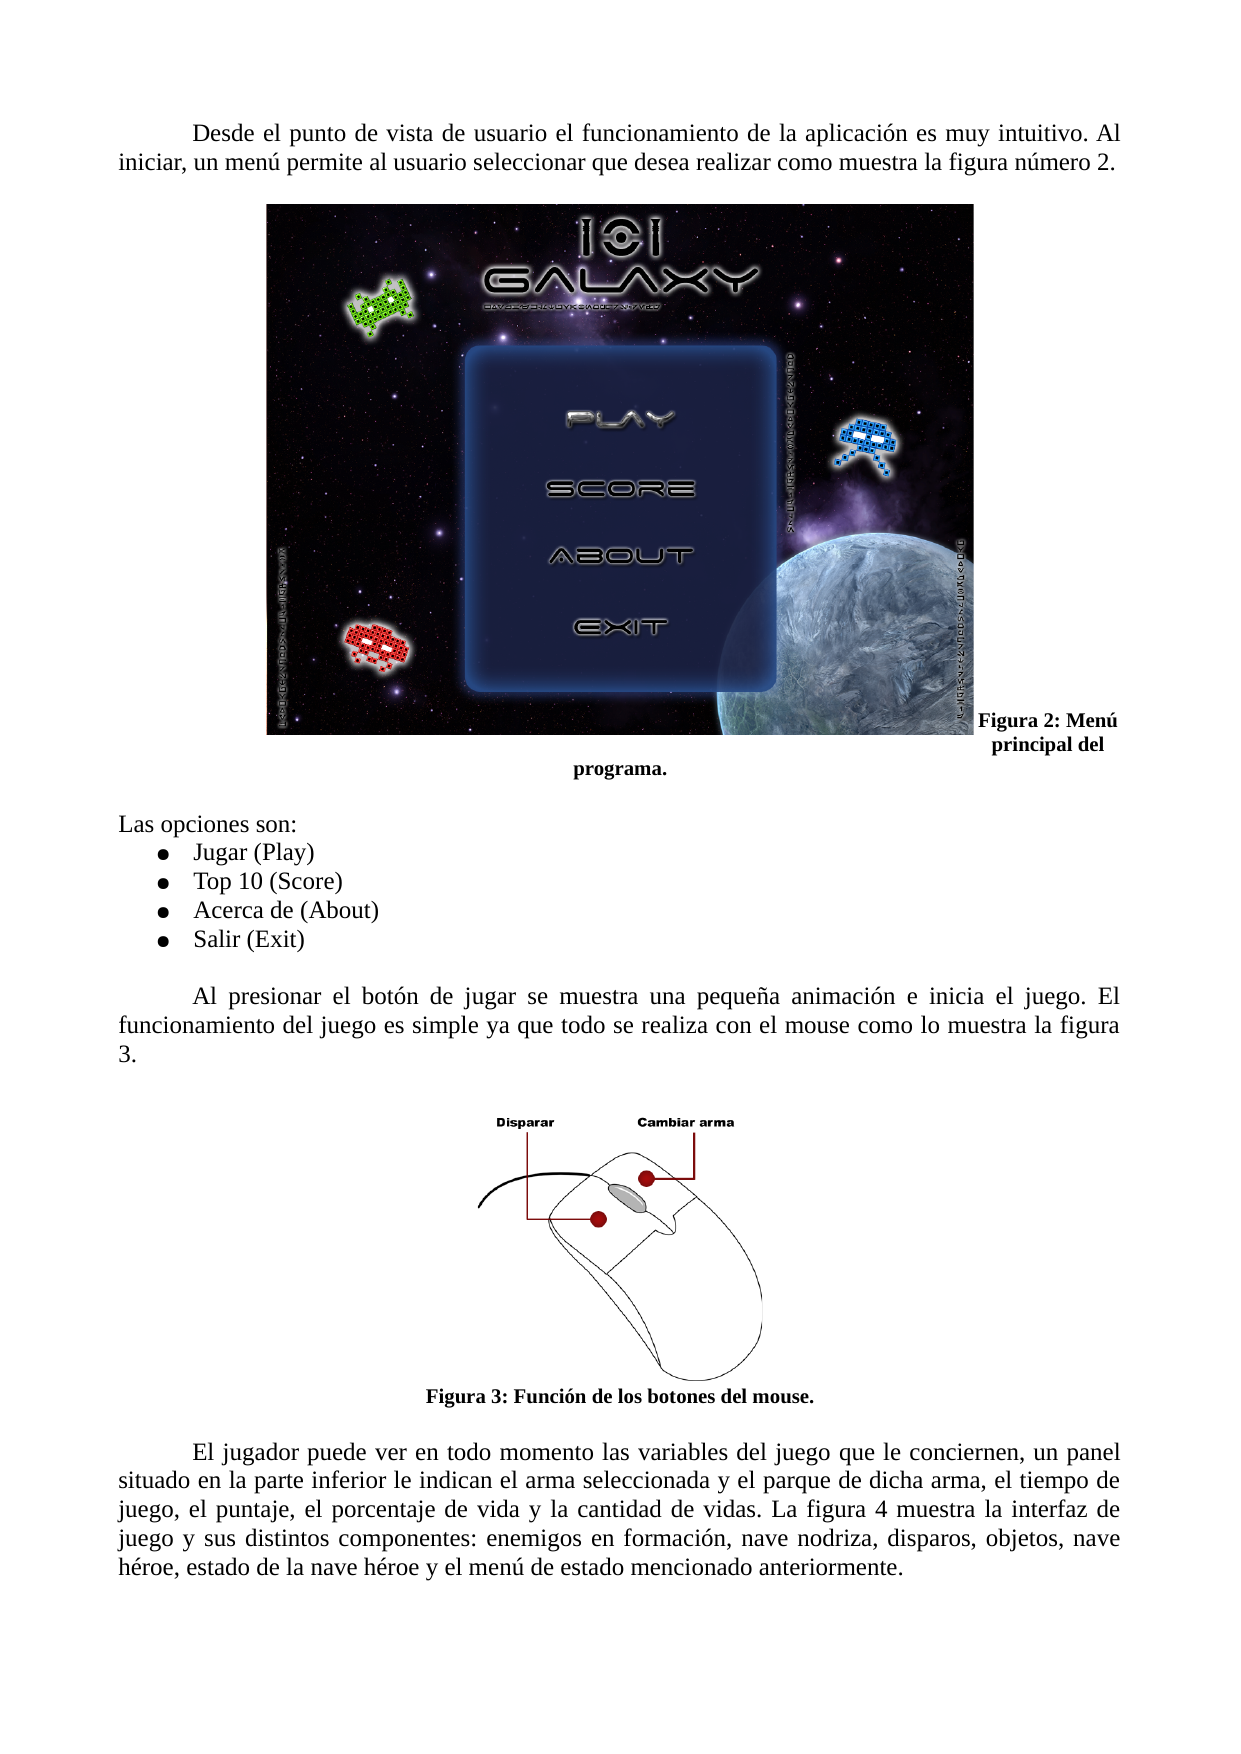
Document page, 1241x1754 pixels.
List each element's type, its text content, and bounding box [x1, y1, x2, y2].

text Al presionar el botón de jugar se muestra una pequeña animación e inicia el juego. El funcionamiento del juego es simple ya que todo se realiza con el mouse como lo muestra la figura 3. [118, 981, 1122, 1067]
list Salir (Exit) [156, 924, 1122, 952]
text Figura 3: Función de los botones del mouse. [118, 1384, 1122, 1408]
text Figura 2: Menú principal del programa. [118, 708, 1122, 780]
list Acerca de (About) [156, 895, 1122, 924]
text El jugador puede ver en todo momento las variables del juego que le conciernen, un panel situado en la parte inferior le indican el arma seleccionada y el parque de dicha arma, el tiempo de juego, el puntaje, el porcentaje de vida y la cantidad de vidas. La figura 4 muestra la interfaz de juego y sus distintos componentes: enemigos en formación, nave nodriza, disparos, objetos, nave héroe, estado de la nave héroe y el menú de estado mencionado anteriormente. [118, 1437, 1122, 1580]
list Top 10 (Score) [156, 866, 1122, 895]
picture [477, 1096, 763, 1381]
text Desde el punto de vista de usuario el funcionamiento de la aplicación es muy intuitivo. Al iniciar, un menú permite al usuario seleccionar que desea realizar como muestra la figura número 2. [118, 118, 1122, 176]
text Las opciones son: [118, 809, 1122, 837]
picture [266, 204, 974, 735]
list Jugar (Play) [156, 837, 1122, 866]
